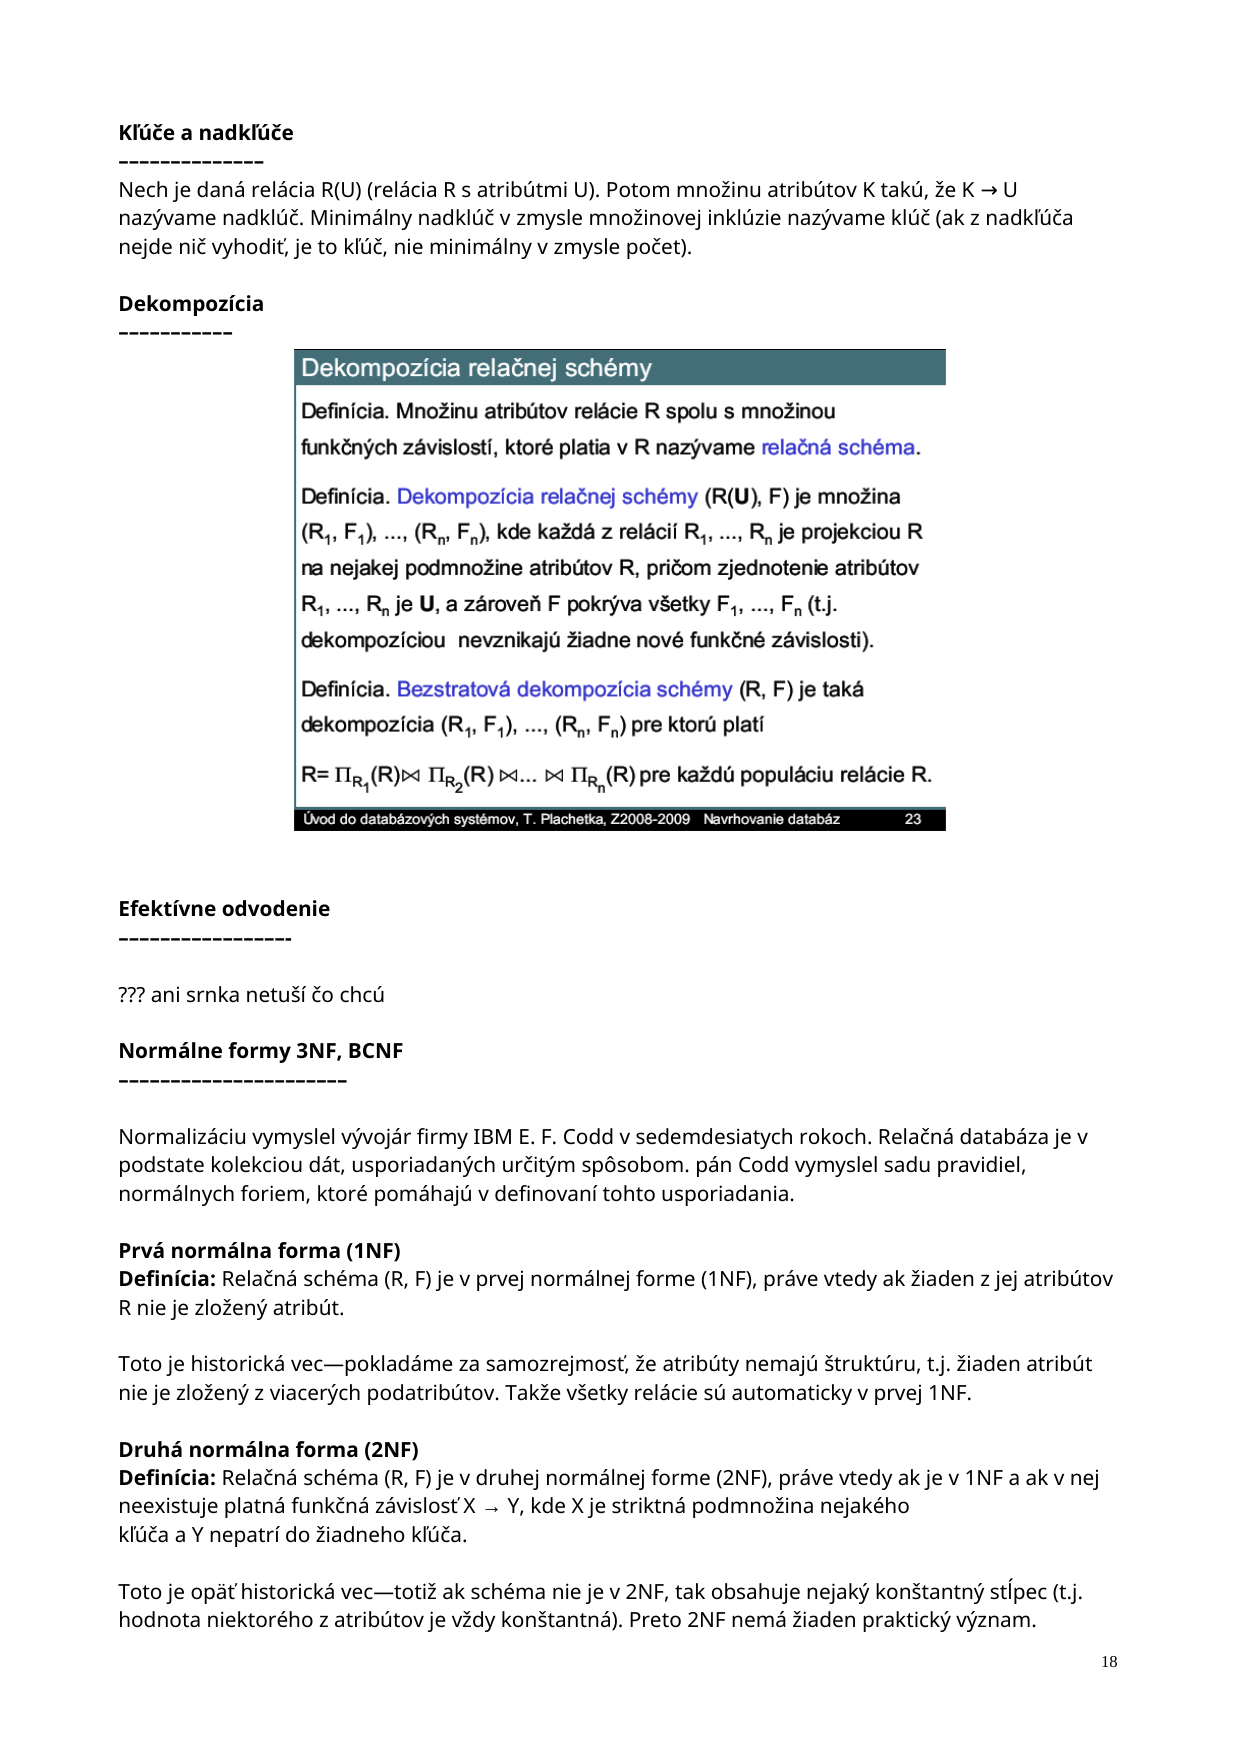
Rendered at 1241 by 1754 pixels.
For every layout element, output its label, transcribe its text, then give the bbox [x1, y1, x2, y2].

text ––––––––––––––––- [118, 923, 1122, 980]
text ––––––––––– [118, 317, 1122, 346]
text Normalizáciu vymyslel vývojár firmy IBM E. F. Codd v sedemdesiatych rokoch. Relačná databáza je v podstate kolekciou dát, usporiadaných určitým spôsobom. pán Codd vymyslel sadu pravidiel, normálnych foriem, ktoré pomáhajú v definovaní tohto usporiadania. [118, 1122, 1122, 1207]
text kľúča a Y nepatrí do žiadneho kľúča. [118, 1520, 1122, 1548]
text ??? ani srnka netuší čo chcú [118, 980, 1122, 1008]
text Dekompozícia [118, 289, 1122, 317]
text Definícia: Relačná schéma (R, F) je v druhej normálnej forme (2NF), práve vtedy ak je v 1NF a ak v nej neexistuje platná funkčná závislosť X → Y, kde X je striktná podmnožina nejakého [118, 1463, 1122, 1520]
text Normálne formy 3NF, BCNF [118, 1037, 1122, 1065]
text Efektívne odvodenie [118, 894, 1122, 923]
text Definícia: Relačná schéma (R, F) je v prvej normálnej forme (1NF), práve vtedy ak žiaden z jej atribútov R nie je zložený atribút. [118, 1264, 1122, 1321]
text –––––––––––––––––––––– [118, 1065, 1122, 1093]
text Toto je historická vec—pokladáme za samozrejmosť, že atribúty nemajú štruktúru, t.j. žiaden atribút nie je zložený z viacerých podatribútov. Takže všetky relácie sú automaticky v prvej 1NF. [118, 1349, 1122, 1406]
picture [289, 345, 951, 838]
text –––––––––––––– Nech je daná relácia R(U) (relácia R s atribútmi U). Potom množinu atribútov K takú, že K → U nazývame nadklúč. Minimálny nadklúč v zmysle množinovej inklúzie nazývame klúč (ak z nadkľúča nejde nič vyhodiť, je to kľúč, nie minimálny v zmysle počet). [118, 147, 1122, 260]
text Toto je opäť historická vec—totiž ak schéma nie je v 2NF, tak obsahuje nejaký konštantný stĺpec (t.j. hodnota niektorého z atribútov je vždy konštantná). Preto 2NF nemá žiaden praktický význam. [118, 1577, 1122, 1634]
text Kľúče a nadkľúče [118, 118, 1122, 147]
text Prvá normálna forma (1NF) [118, 1236, 1122, 1264]
text Druhá normálna forma (2NF) [118, 1435, 1122, 1463]
